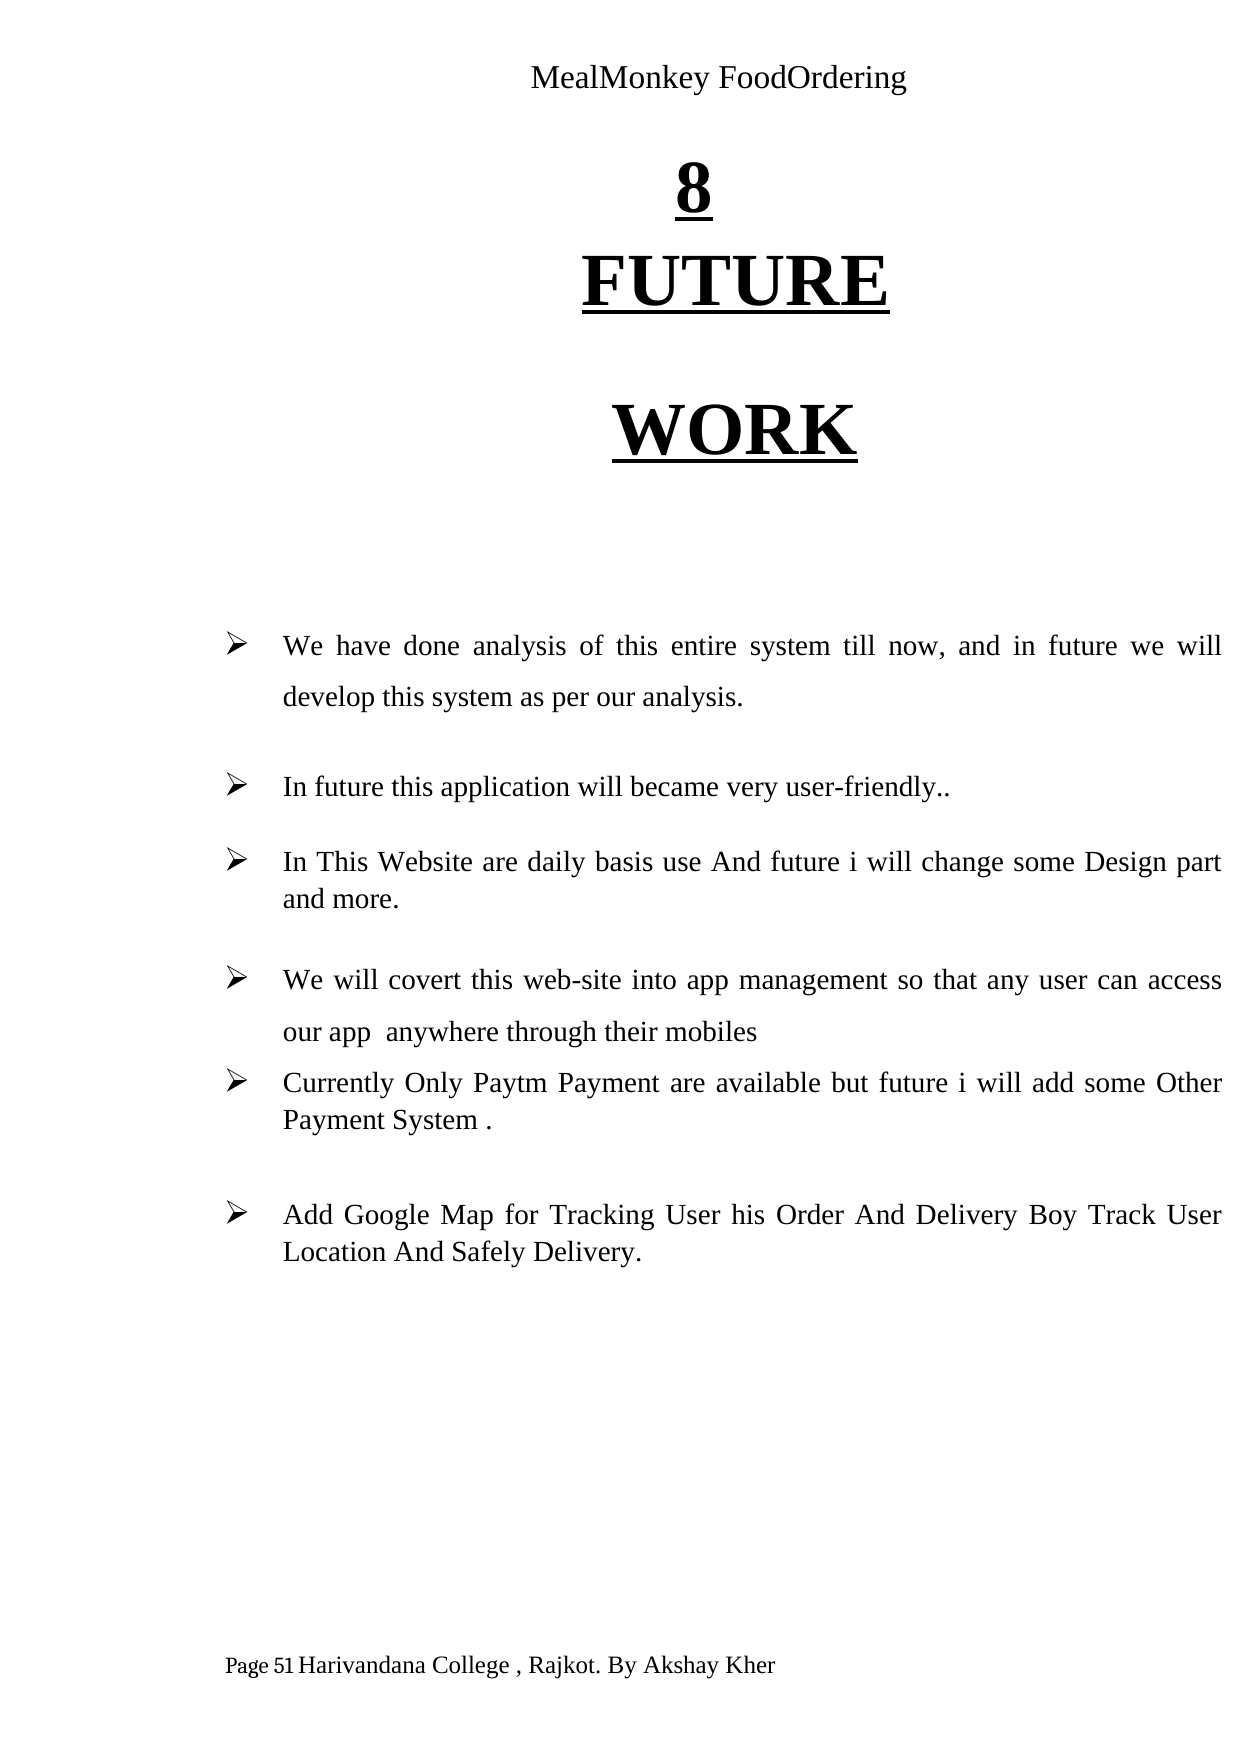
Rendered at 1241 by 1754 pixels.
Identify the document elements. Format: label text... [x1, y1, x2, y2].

list In future this application will became very user-friendly.. [223, 769, 1224, 804]
text FUTURE [150, 236, 890, 322]
list We have done analysis of this entire system till now, and in future we will develop this system as per our analysis. [223, 628, 1224, 713]
text WORK [150, 385, 857, 471]
list In This Website are daily basis use And future i will change some Design part and more. [223, 844, 1224, 914]
list We will covert this web-site into app management so that any user can access our app anywhere through their mobiles [223, 962, 1224, 1047]
list Add Google Map for Tracking User his Order And Delivery Boy Track User Location And Safely Delivery. [223, 1197, 1224, 1268]
list Currently Only Paytm Payment are available but future i will add some Other Payment System . [223, 1065, 1224, 1136]
text 8 [150, 142, 1227, 229]
